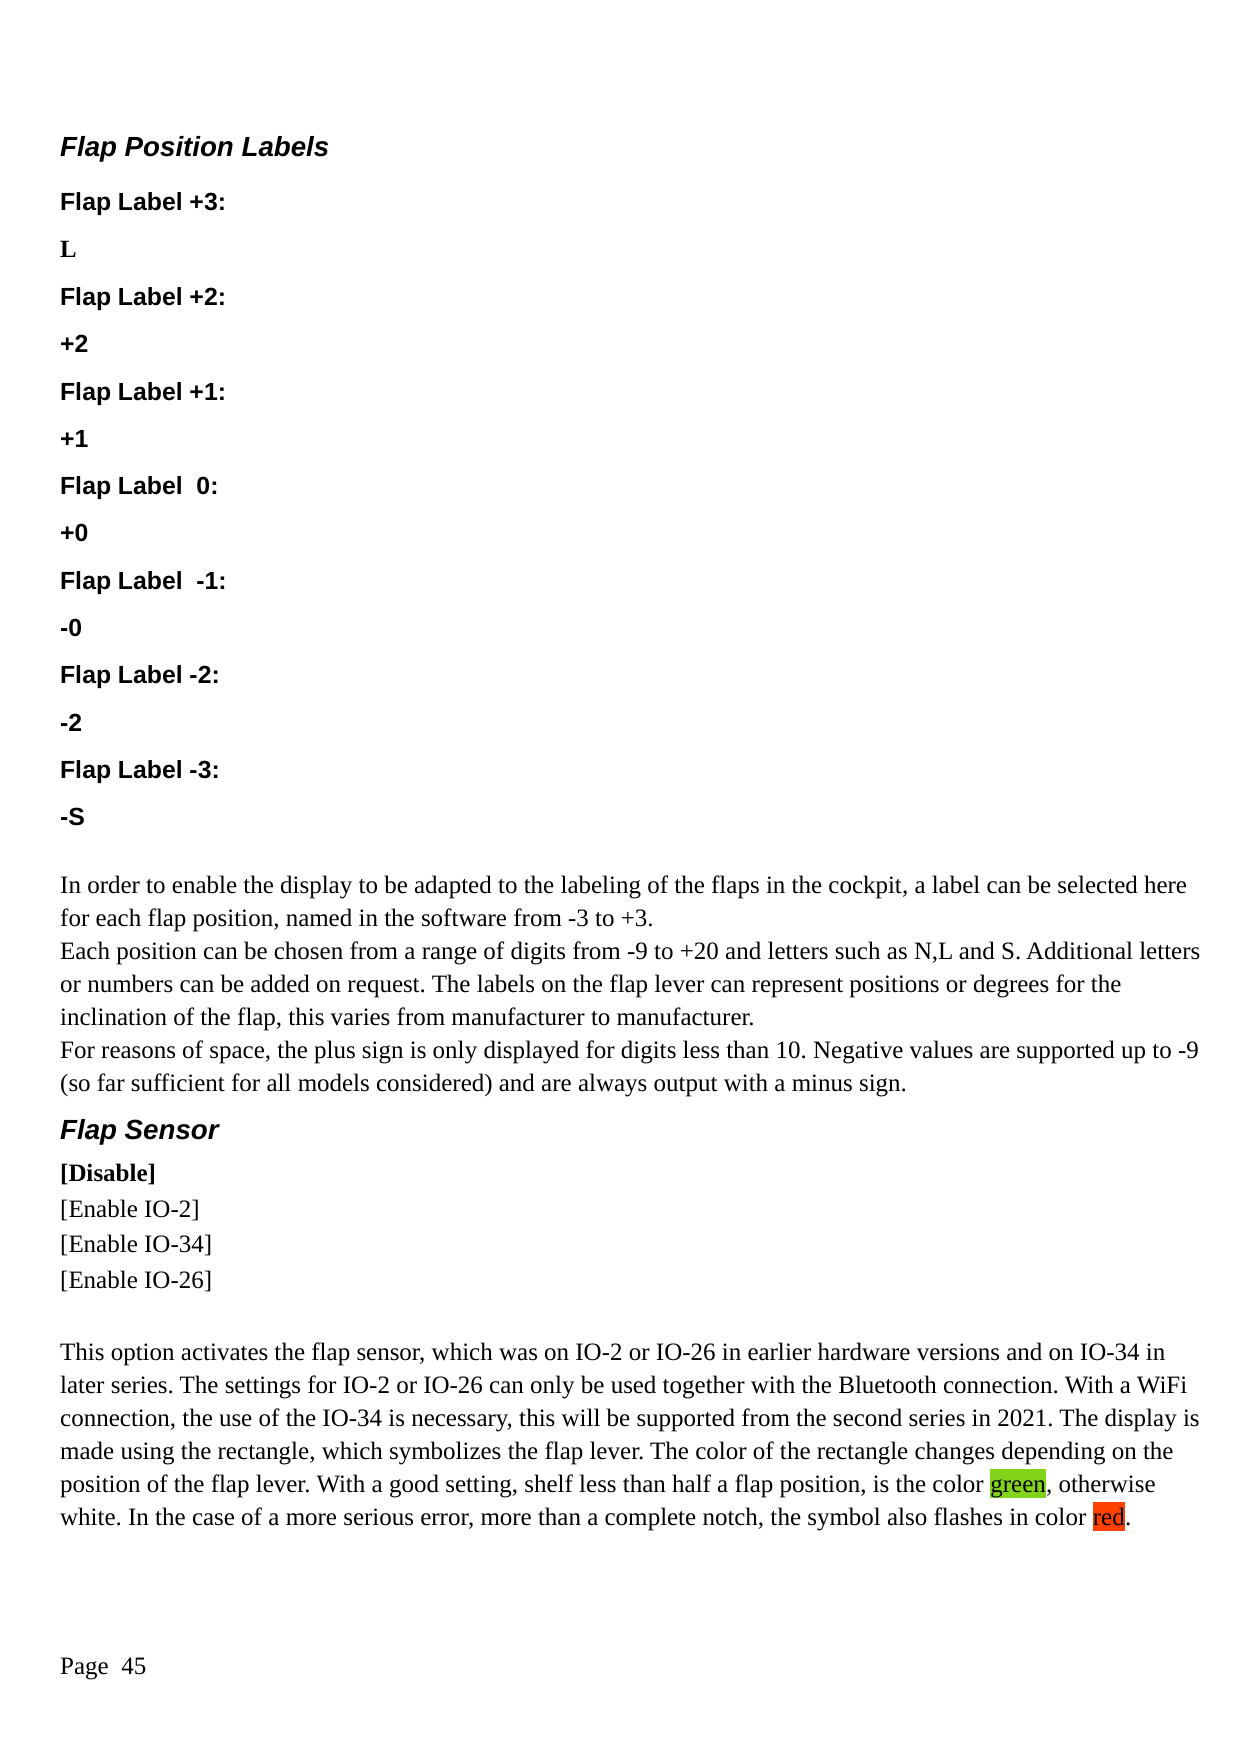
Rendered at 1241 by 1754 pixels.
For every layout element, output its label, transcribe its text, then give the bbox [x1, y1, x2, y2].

text [Enable IO-34] [60, 1229, 1207, 1258]
subtitle Flap Label +3: [60, 187, 1207, 216]
subtitle +1 [60, 424, 1207, 452]
subtitle L [60, 235, 1207, 263]
subtitle Flap Sensor [60, 1114, 1207, 1146]
text This option activates the flap sensor, which was on IO-2 or IO-26 in earlier hardware versions and on IO-34 in later series. The settings for IO-2 or IO-26 can only be used together with the Bluetooth connection. With a WiFi connection, the use of the IO-34 is necessary, this will be supported from the second series in 2021. The display is made using the rectangle, which symbolizes the flap lever. The color of the rectangle changes depending on the position of the flap lever. With a good setting, shelf less than half a flap position, is the color green, otherwise white. In the case of a more serious error, more than a complete notch, the symbol also flashes in color red. [60, 1337, 1207, 1531]
subtitle Flap Label +1: [60, 377, 1207, 405]
subtitle -0 [60, 613, 1207, 642]
text [Disable] [60, 1158, 1207, 1187]
subtitle Flap Label +2: [60, 282, 1207, 311]
subtitle Flap Label -1: [60, 566, 1207, 594]
subtitle -2 [60, 708, 1207, 736]
subtitle Flap Position Labels [60, 131, 1207, 162]
subtitle -S [60, 802, 1207, 831]
subtitle Flap Label -3: [60, 755, 1207, 783]
text [Enable IO-26] [60, 1265, 1207, 1294]
subtitle Flap Label -2: [60, 660, 1207, 689]
subtitle +0 [60, 518, 1207, 547]
text In order to enable the display to be adapted to the labeling of the flaps in the cockpit, a label can be selected here for each flap position, named in the software from -3 to +3. Each position can be chosen from a range of digits from -9 to +20 and letters such as N,L and S. Additional letters or numbers can be added on request. The labels on the flap lever can represent positions or degrees for the inclination of the flap, this varies from manufacturer to manufacturer. For reasons of space, the plus sign is only displayed for digits less than 10. Negative values are supported up to -9 (so far sufficient for all models considered) and are always output with a minus sign. [60, 870, 1207, 1097]
subtitle Flap Label 0: [60, 471, 1207, 500]
text [Enable IO-2] [60, 1194, 1207, 1223]
subtitle +2 [60, 329, 1207, 358]
